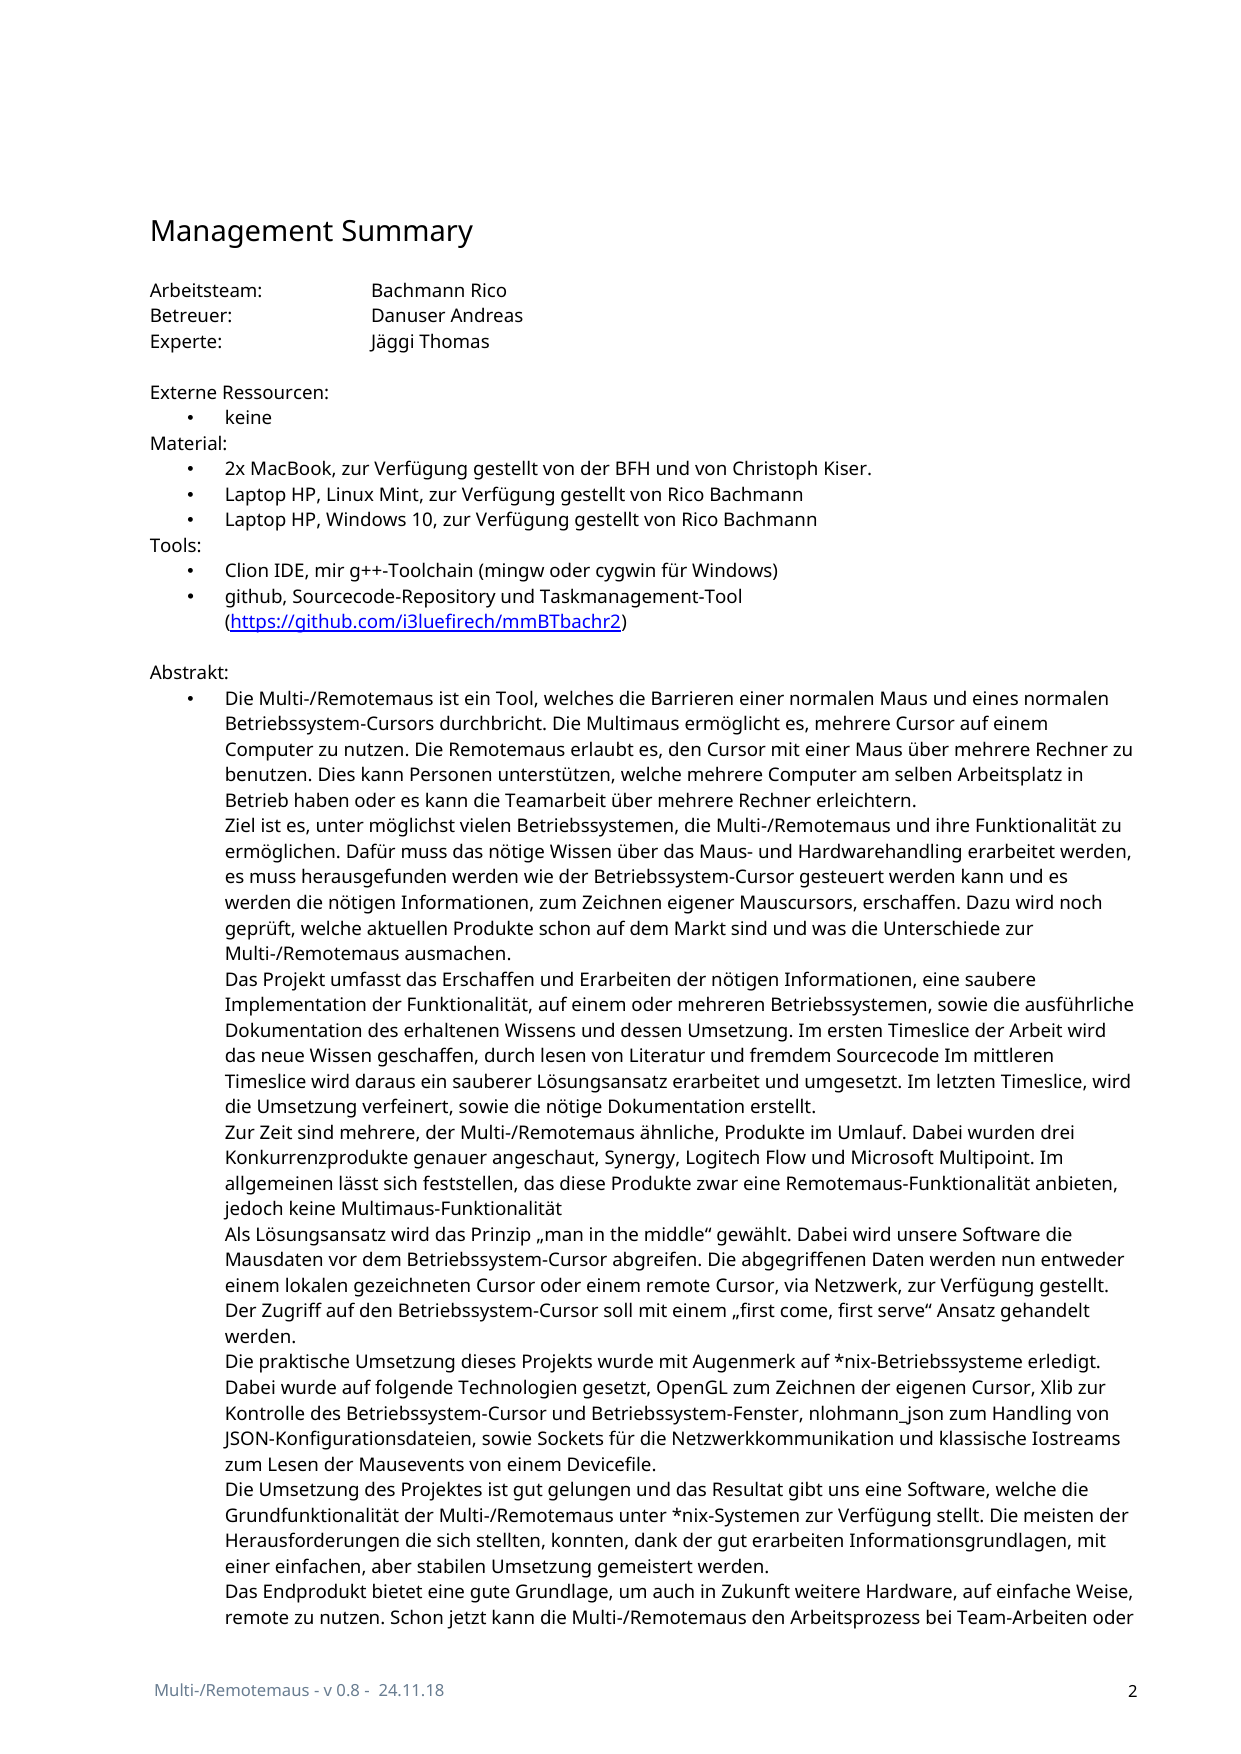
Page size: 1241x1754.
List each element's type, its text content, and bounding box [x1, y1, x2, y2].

text Experte: Jäggi Thomas [149, 328, 1136, 379]
list keine [187, 404, 1136, 430]
text Abstrakt: [149, 660, 1136, 685]
list Clion IDE, mir g++-Toolchain (mingw oder cygwin für Windows) [187, 558, 1136, 583]
list Laptop HP, Linux Mint, zur Verfügung gestellt von Rico Bachmann [187, 481, 1136, 507]
text Externe Ressourcen: [149, 379, 1136, 404]
list Die Multi-/Remotemaus ist ein Tool, welches die Barrieren einer normalen Maus und eines normalen Betriebssystem-Cursors durchbricht. Die Multimaus ermöglicht es, mehrere Cursor auf einem Computer zu nutzen. Die Remotemaus erlaubt es, den Cursor mit einer Maus über mehrere Rechner zu benutzen. Dies kann Personen unterstützen, welche mehrere Computer am selben Arbeitsplatz in Betrieb haben oder es kann die Teamarbeit über mehrere Rechner erleichtern. Ziel ist es, unter möglichst vielen Betriebssystemen, die Multi-/Remotemaus und ihre Funktionalität zu ermöglichen. Dafür muss das nötige Wissen über das Maus- und Hardwarehandling erarbeitet werden, es muss herausgefunden werden wie der Betriebssystem-Cursor gesteuert werden kann und es werden die nötigen Informationen, zum Zeichnen eigener Mauscursors, erschaffen. Dazu wird noch geprüft, welche aktuellen Produkte schon auf dem Markt sind und was die Unterschiede zur Multi-/Remotemaus ausmachen. Das Projekt umfasst das Erschaffen und Erarbeiten der nötigen Informationen, eine saubere Implementation der Funktionalität, auf einem oder mehreren Betriebssystemen, sowie die ausführliche Dokumentation des erhaltenen Wissens und dessen Umsetzung. Im ersten Timeslice der Arbeit wird das neue Wissen geschaffen, durch lesen von Literatur und fremdem Sourcecode Im mittleren Timeslice wird daraus ein sauberer Lösungsansatz erarbeitet und umgesetzt. Im letzten Timeslice, wird die Umsetzung verfeinert, sowie die nötige Dokumentation erstellt. Zur Zeit sind mehrere, der Multi-/Remotemaus ähnliche, Produkte im Umlauf. Dabei wurden drei Konkurrenzprodukte genauer angeschaut, Synergy, Logitech Flow und Microsoft Multipoint. Im allgemeinen lässt sich feststellen, das diese Produkte zwar eine Remotemaus-Funktionalität anbieten, jedoch keine Multimaus-Funktionalität Als Lösungsansatz wird das Prinzip „man in the middle“ gewählt. Dabei wird unsere Software die Mausdaten vor dem Betriebssystem-Cursor abgreifen. Die abgegriffenen Daten werden nun entweder einem lokalen gezeichneten Cursor oder einem remote Cursor, via Netzwerk, zur Verfügung gestellt. Der Zugriff auf den Betriebssystem-Cursor soll mit einem „first come, first serve“ Ansatz gehandelt werden. Die praktische Umsetzung dieses Projekts wurde mit Augenmerk auf *nix-Betriebssysteme erledigt. Dabei wurde auf folgende Technologien gesetzt, OpenGL zum Zeichnen der eigenen Cursor, Xlib zur Kontrolle des Betriebssystem-Cursor und Betriebssystem-Fenster, nlohmann_json zum Handling von JSON-Konfigurationsdateien, sowie Sockets für die Netzwerkkommunikation und klassische Iostreams zum Lesen der Mausevents von einem Devicefile. Die Umsetzung des Projektes ist gut gelungen und das Resultat gibt uns eine Software, welche die Grundfunktionalität der Multi-/Remotemaus unter *nix-Systemen zur Verfügung stellt. Die meisten der Herausforderungen die sich stellten, konnten, dank der gut erarbeiten Informationsgrundlagen, mit einer einfachen, aber stabilen Umsetzung gemeistert werden. Das Endprodukt bietet eine gute Grundlage, um auch in Zukunft weitere Hardware, auf einfache Weise, remote zu nutzen. Schon jetzt kann die Multi-/Remotemaus den Arbeitsprozess bei Team-Arbeiten oder [187, 685, 1136, 1629]
list github, Sourcecode-Repository und Taskmanagement-Tool (https://github.com/i3luefirech/mmBTbachr2) [187, 583, 1136, 634]
list Laptop HP, Windows 10, zur Verfügung gestellt von Rico Bachmann [187, 507, 1136, 532]
text Material: [149, 430, 1136, 456]
text Arbeitsteam: Bachmann Rico [149, 277, 1136, 302]
text Betreuer: Danuser Andreas [149, 302, 1136, 328]
text Tools: [149, 532, 1136, 558]
list 2x MacBook, zur Verfügung gestellt von der BFH und von Christoph Kiser. [187, 456, 1136, 481]
text Management Summary [149, 210, 1136, 250]
